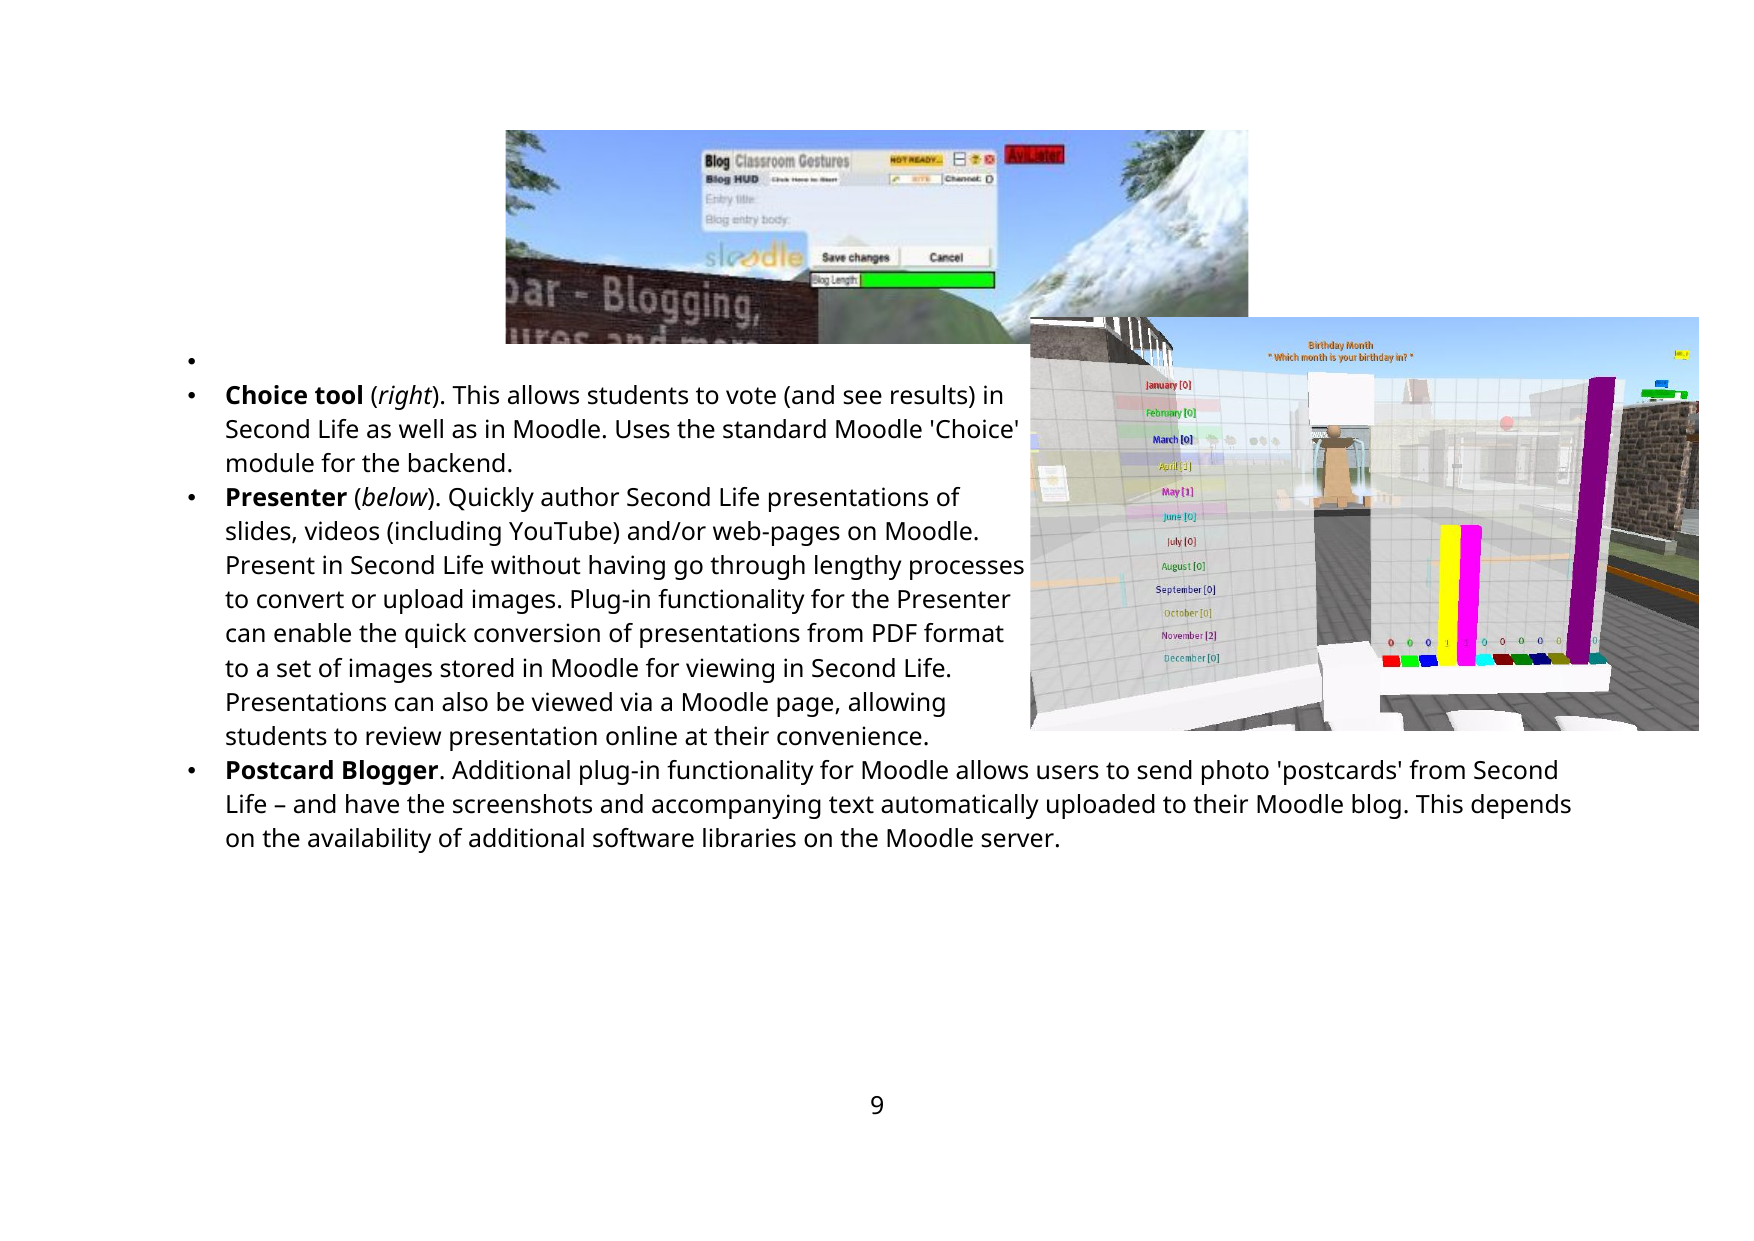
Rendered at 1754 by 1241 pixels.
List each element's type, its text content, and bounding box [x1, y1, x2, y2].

list Presenter (below). Quickly author Second Life presentations of slides, videos (including YouTube) and/or web-pages on Moodle. Present in Second Life without having go through lengthy processes to convert or upload images. Plug-in functionality for the Presenter can enable the quick conversion of presentations from PDF format to a set of images stored in Moodle for viewing in Second Life. Presentations can also be viewed via a Moodle page, allowing students to review presentation online at their convenience. [187, 480, 1604, 752]
list Choice tool (right). This allows students to vote (and see results) in Second Life as well as in Moodle. Uses the standard Moodle 'Choice' module for the backend. [187, 378, 1030, 480]
picture [505, 130, 1699, 731]
list Postcard Blogger. Additional plug-in functionality for Moodle allows users to send photo 'postcards' from Second Life – and have the screenshots and accompanying text automatically uploaded to their Moodle blog. This depends on the availability of additional software libraries on the Moodle server. [187, 752, 1604, 854]
